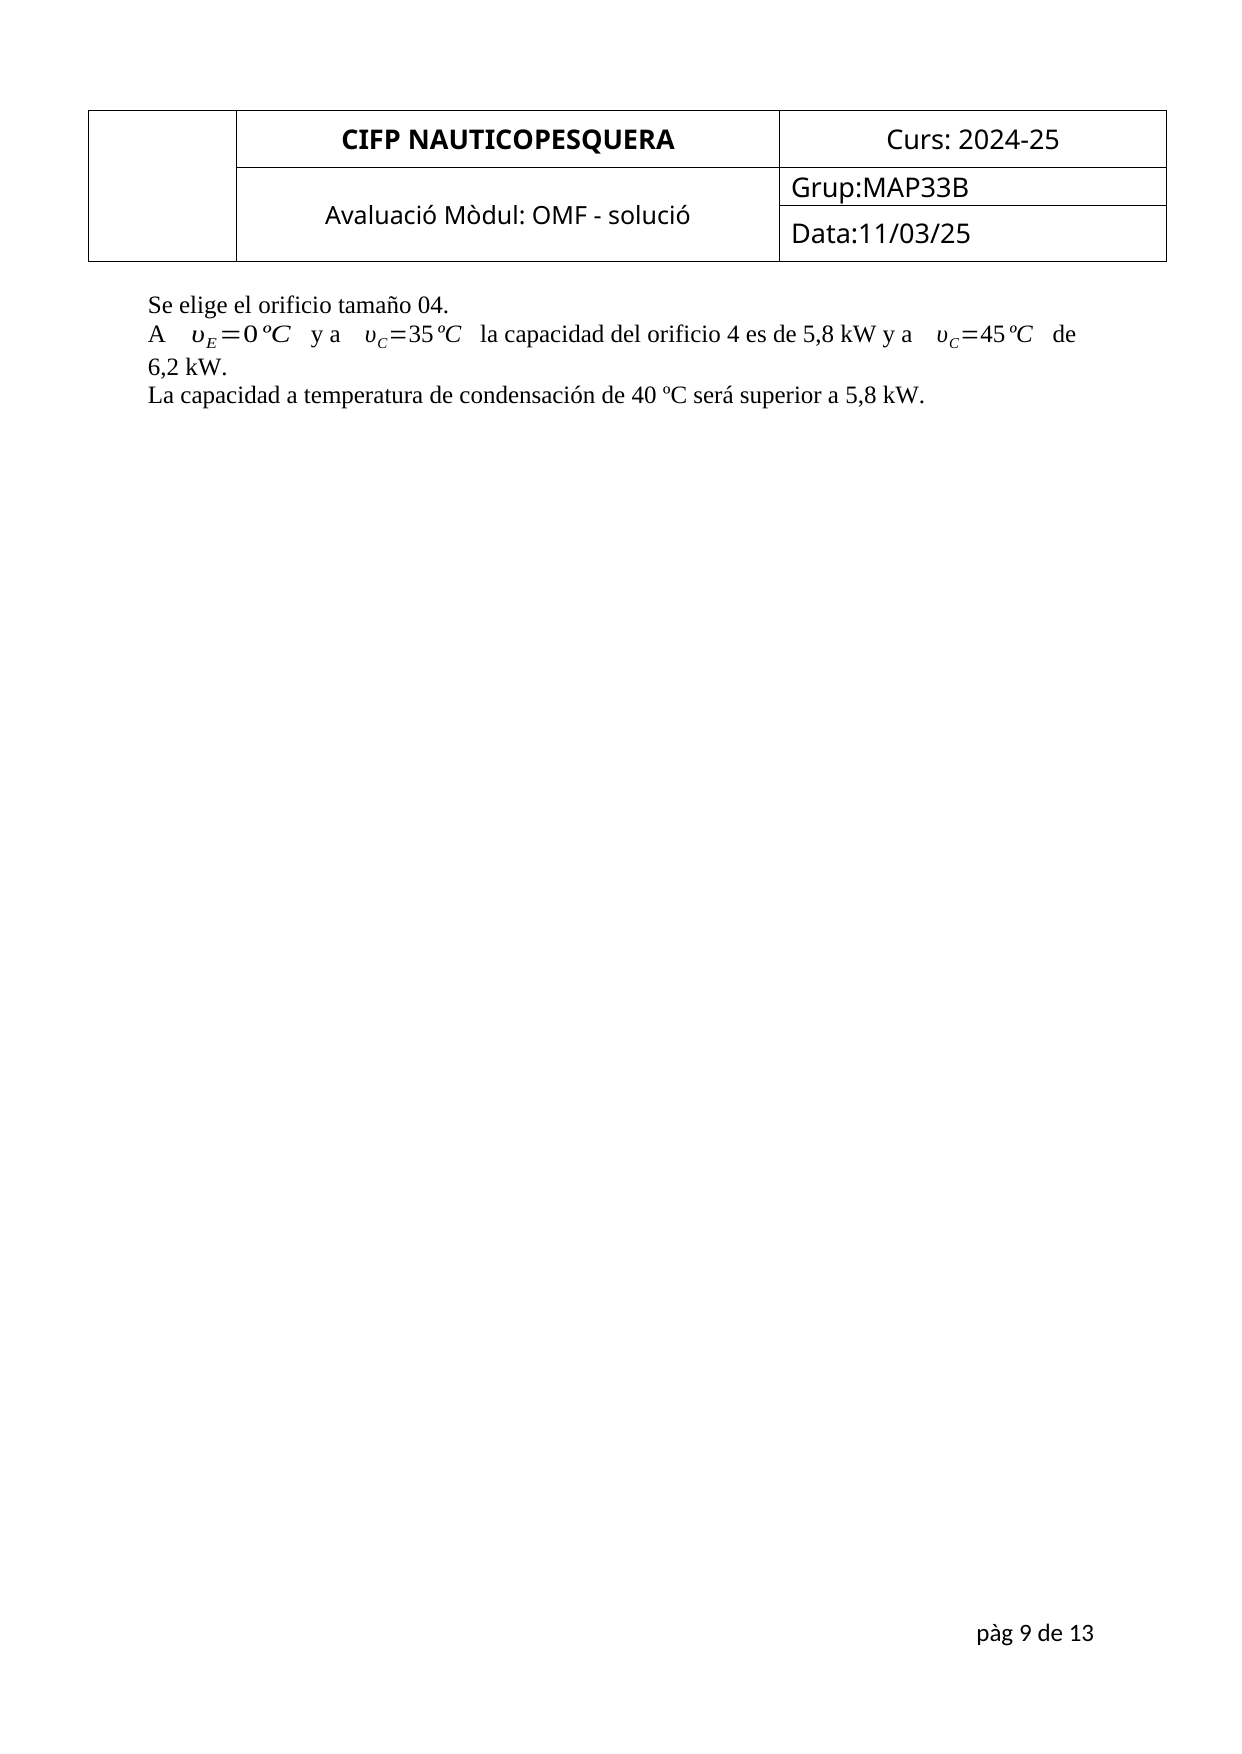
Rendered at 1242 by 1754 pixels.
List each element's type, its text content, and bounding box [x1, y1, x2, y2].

text Se elige el orificio tamaño 04. [148, 290, 1094, 319]
text A y a la capacidad del orificio 4 es de 5,8 kW y a de 6,2 kW. [148, 319, 1094, 380]
text La capacidad a temperatura de condensación de 40 ºC será superior a 5,8 kW. [148, 380, 1094, 409]
